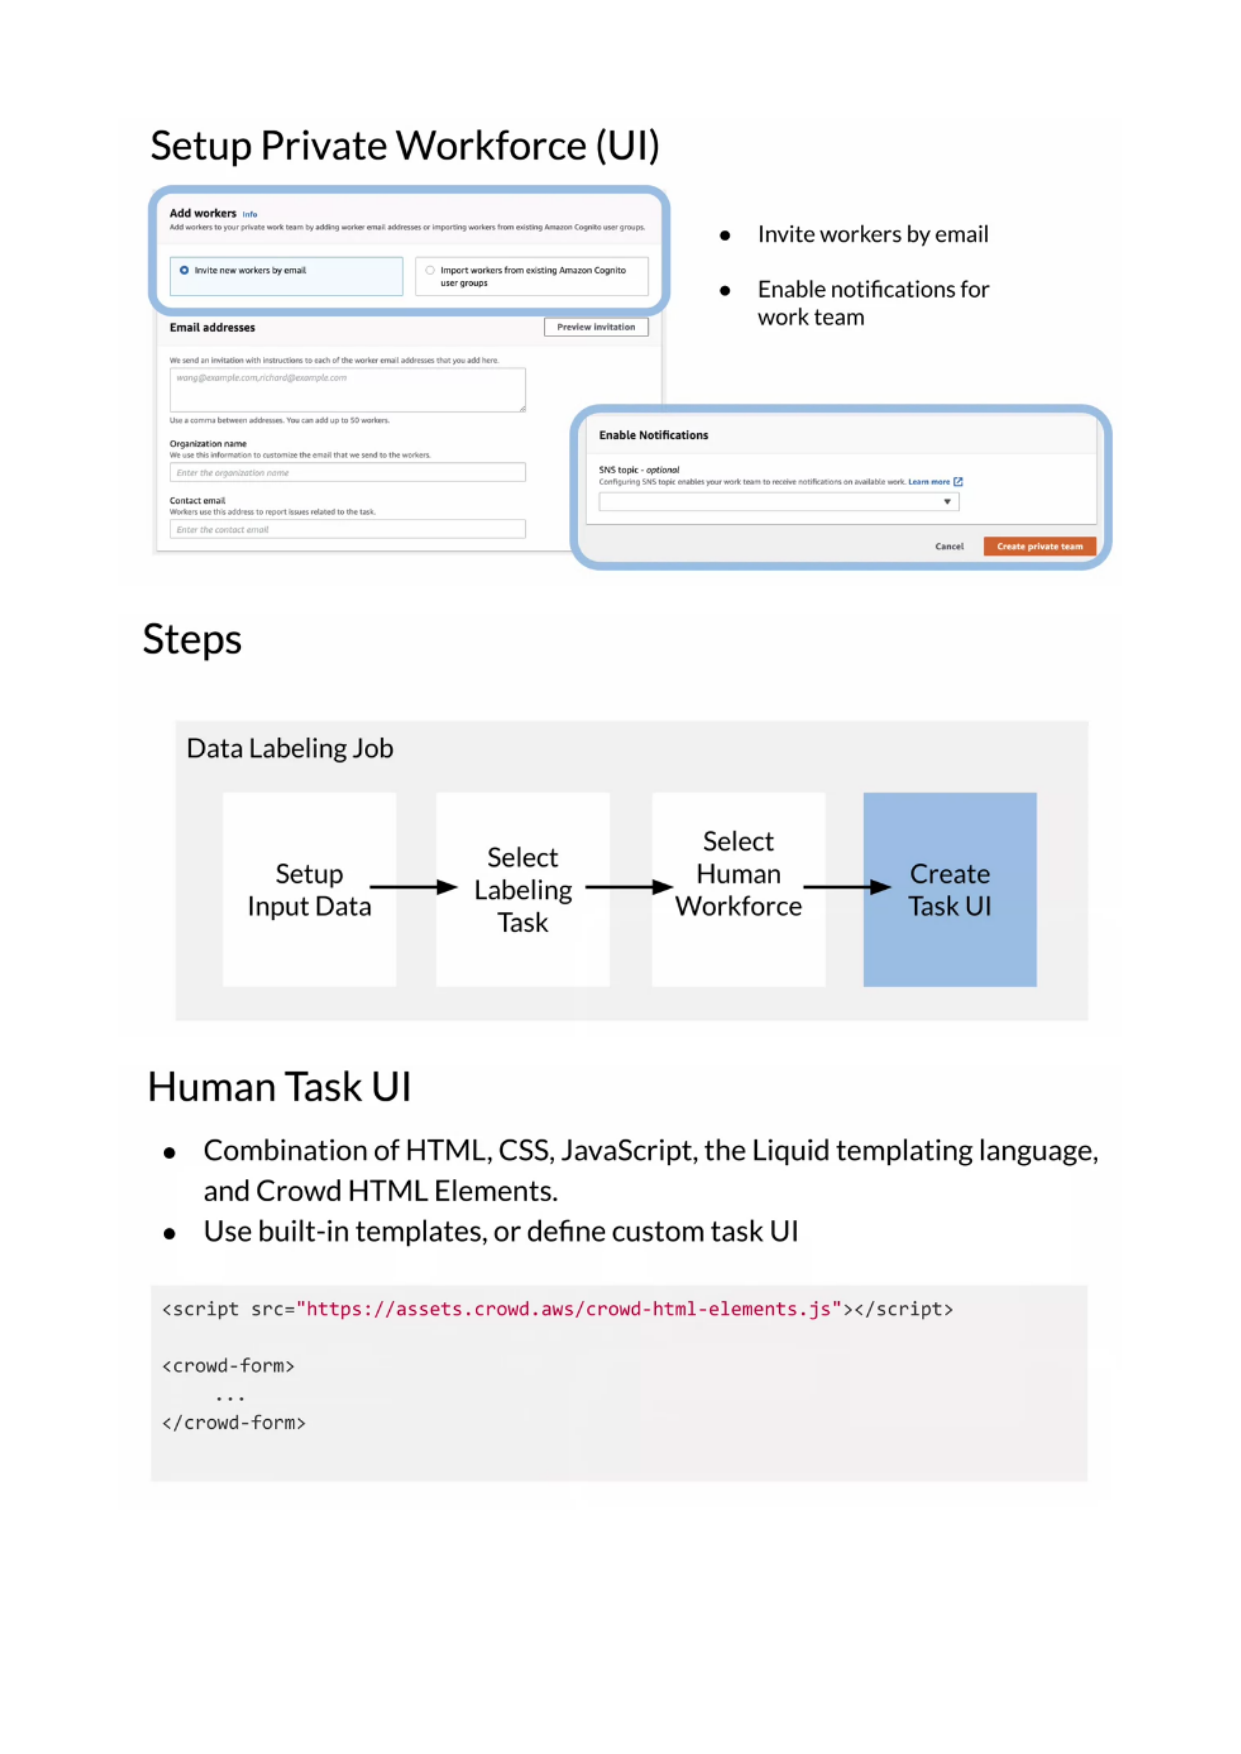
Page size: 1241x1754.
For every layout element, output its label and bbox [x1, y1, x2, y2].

picture [118, 118, 1123, 586]
picture [118, 1065, 1123, 1510]
picture [118, 614, 1123, 1037]
